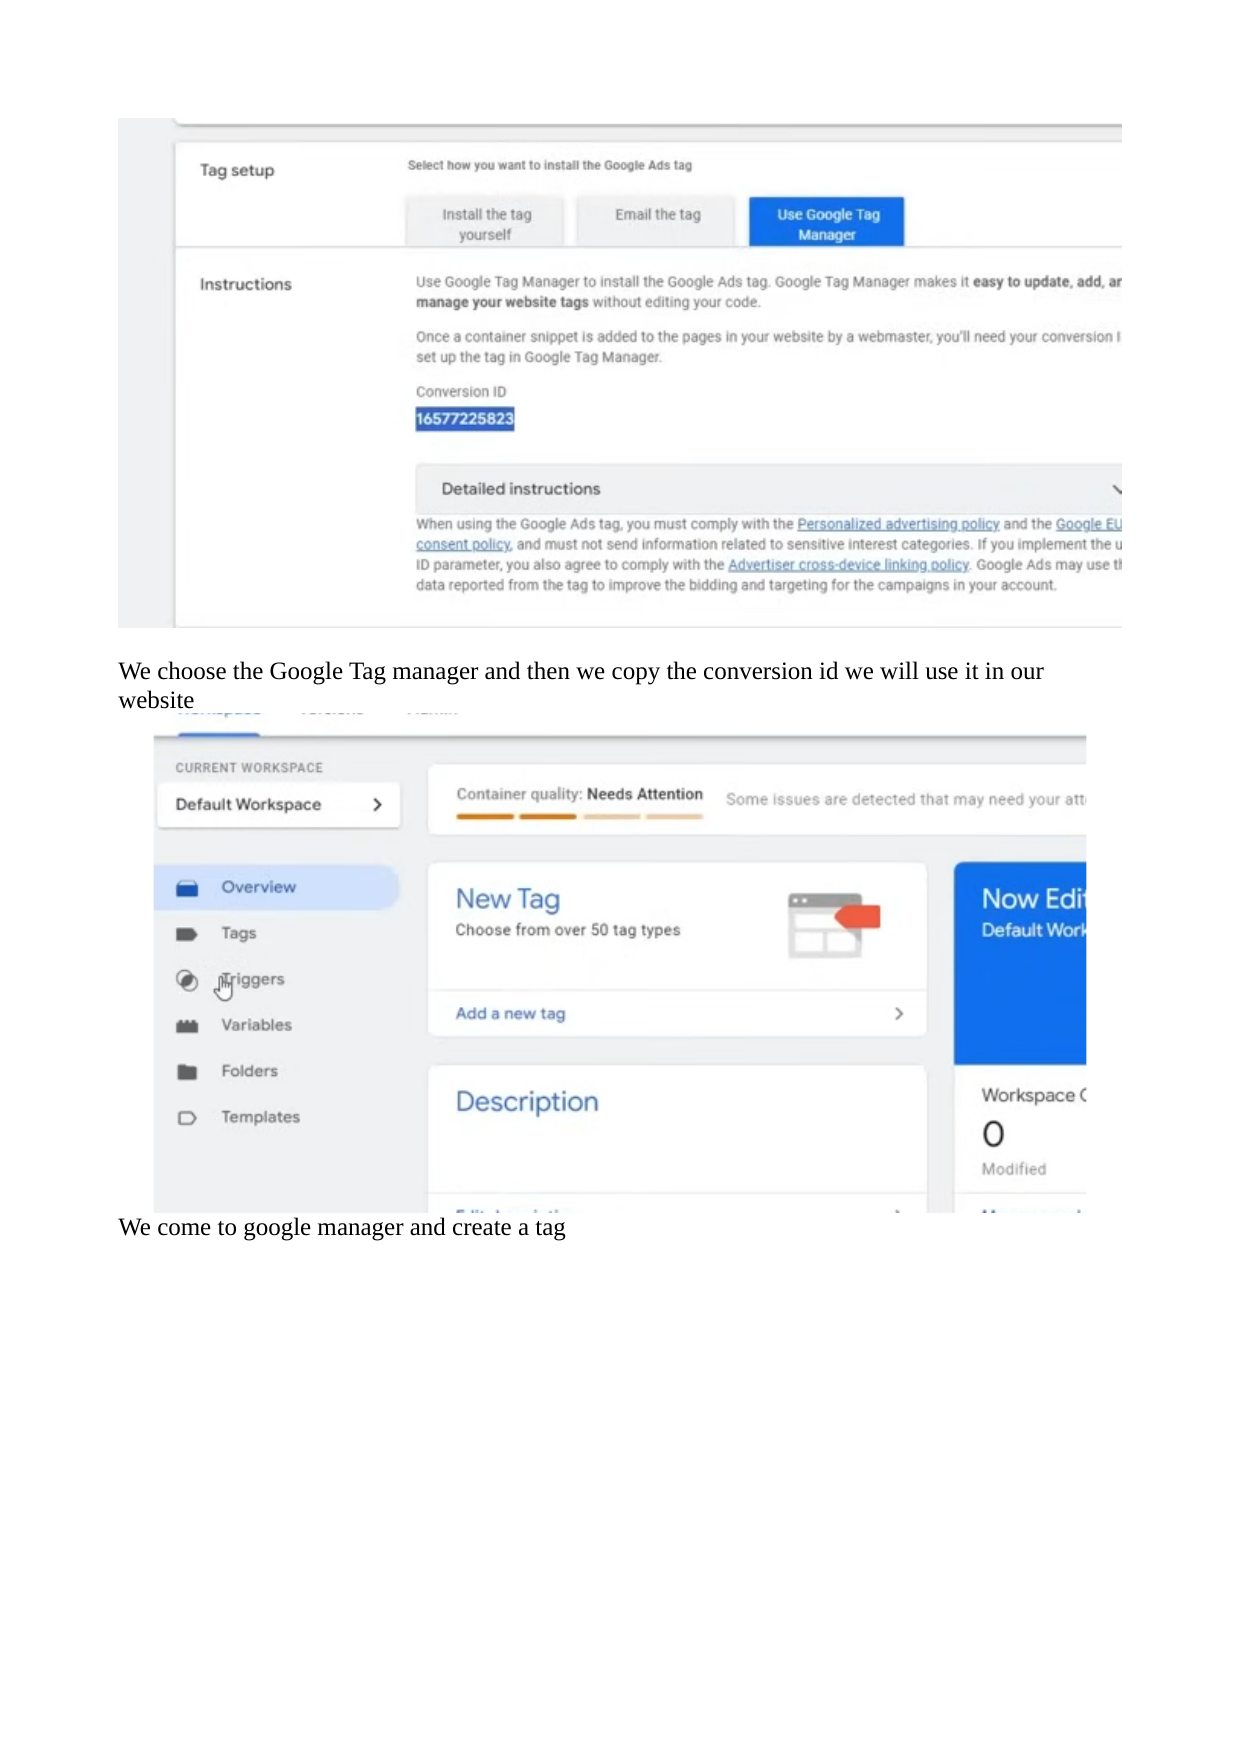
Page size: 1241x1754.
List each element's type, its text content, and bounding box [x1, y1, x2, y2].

picture [153, 713, 1087, 1213]
text We come to google manager and create a tag [118, 714, 1122, 1241]
text We choose the Google Tag manager and then we copy the conversion id we will use it in our website [118, 656, 1122, 714]
picture [118, 118, 1122, 628]
